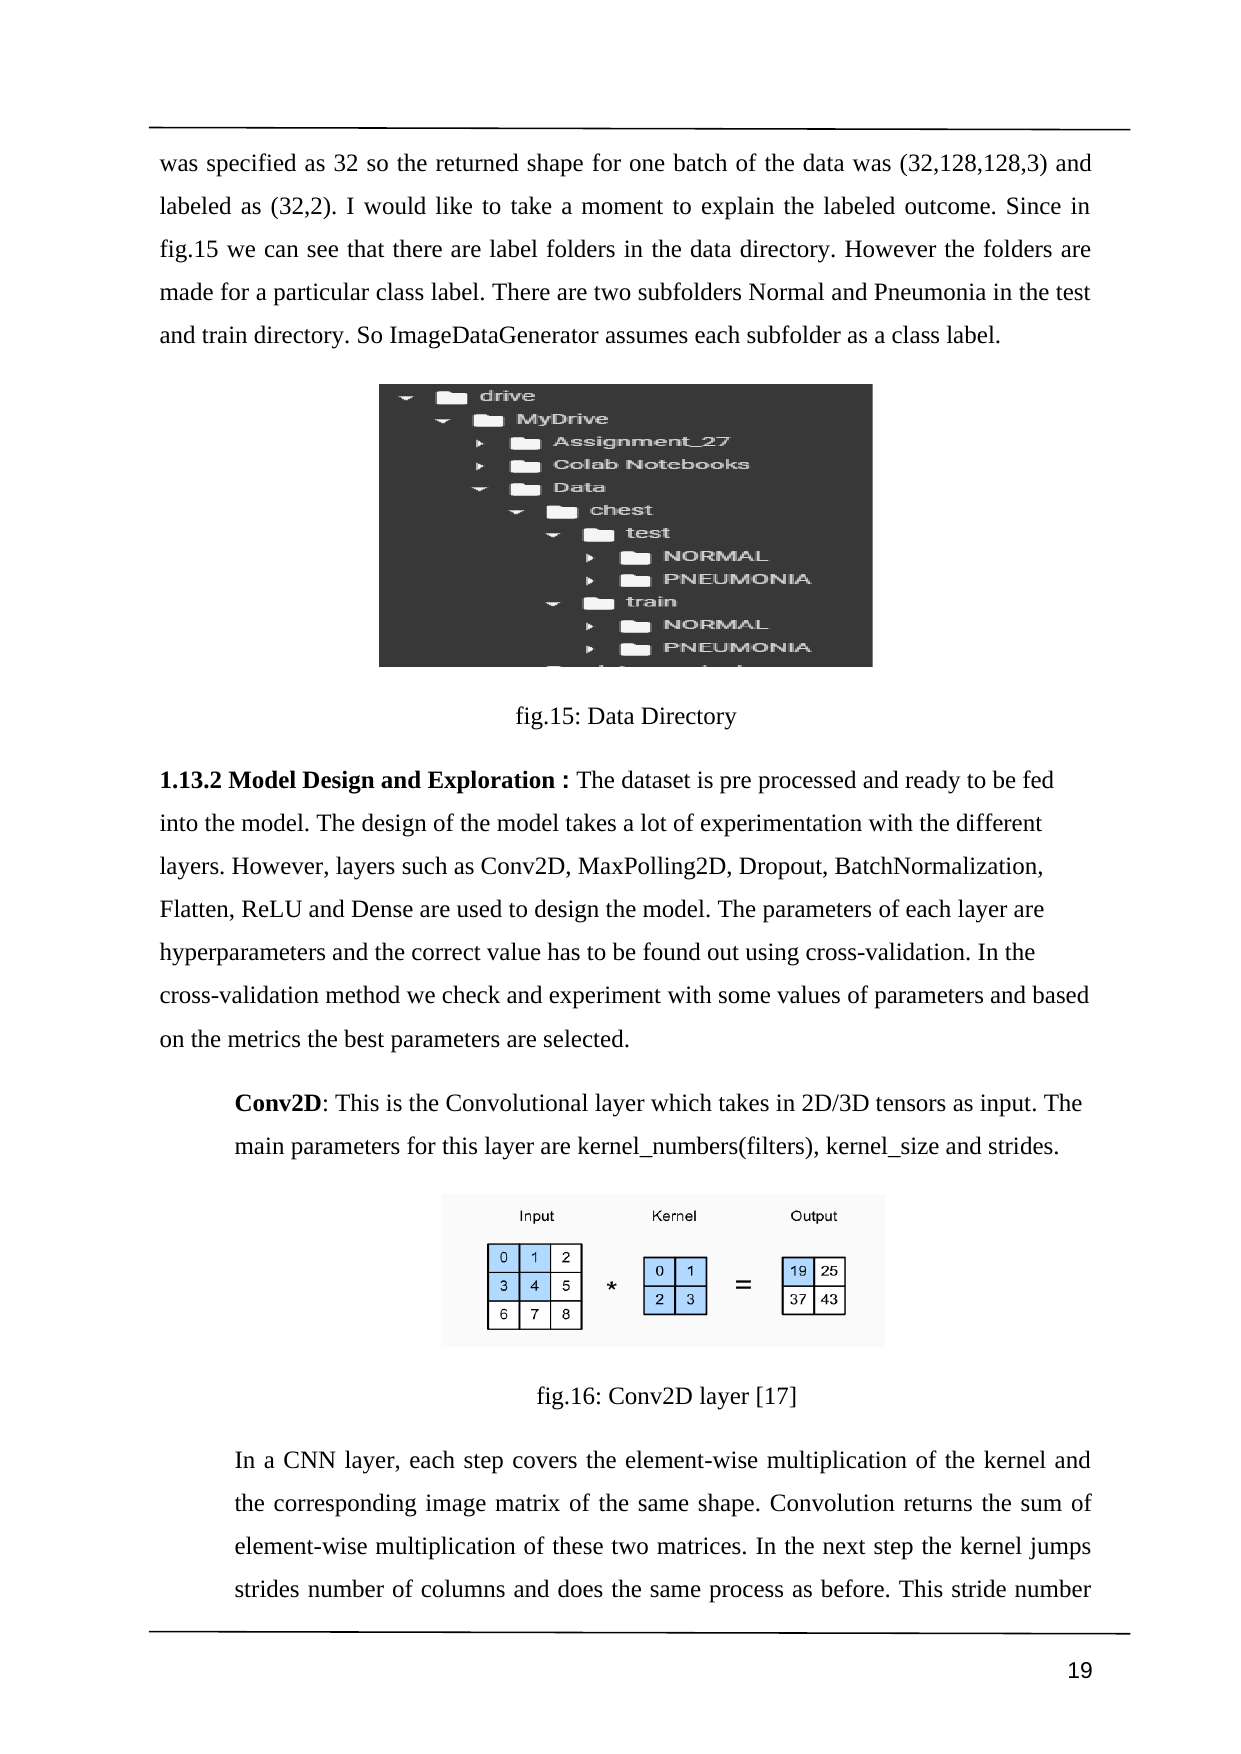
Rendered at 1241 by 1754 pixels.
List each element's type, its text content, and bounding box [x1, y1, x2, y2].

text was specified as 32 so the returned shape for one batch of the data was (32,128,128,3) and labeled as (32,2). I would like to take a moment to explain the labeled outcome. Since in fig.15 we can see that there are label folders in the data directory. However the folders are made for a particular class label. There are two subfolders Normal and Pneumonia in the test and train directory. So ImageDataGenerator assumes each subfolder as a class label. [159, 148, 1092, 349]
text Conv2D: This is the Convolutional layer which takes in 2D/3D tensors as input. The main parameters for this layer are kernel_numbers(filters), kernel_size and strides. [234, 1088, 1092, 1159]
text 1.13.2 Model Design and Exploration : The dataset is pre processed and ready to be fed into the model. The design of the model takes a lot of experimentation with the different layers. However, layers such as Conv2D, MaxPolling2D, Dropout, BatchNormalization, Flatten, ReLU and Dense are used to design the model. The parameters of each layer are hyperparameters and the correct value has to be found out using cross-validation. In the cross-validation method we check and experiment with some values of parameters and based on the metrics the best parameters are selected. [159, 765, 1092, 1052]
text fig.15: Data Directory [159, 701, 1092, 729]
picture [529, 1194, 790, 1343]
text In a CNN layer, each step covers the element-wise multiplication of the kernel and the corresponding image matrix of the same shape. Convolution returns the sum of element-wise multiplication of these two matrices. In the next step the kernel jumps strides number of columns and does the same process as before. This stride number [234, 1445, 1092, 1603]
text fig.16: Conv2D layer [17] [234, 1381, 1092, 1410]
picture [379, 384, 873, 667]
